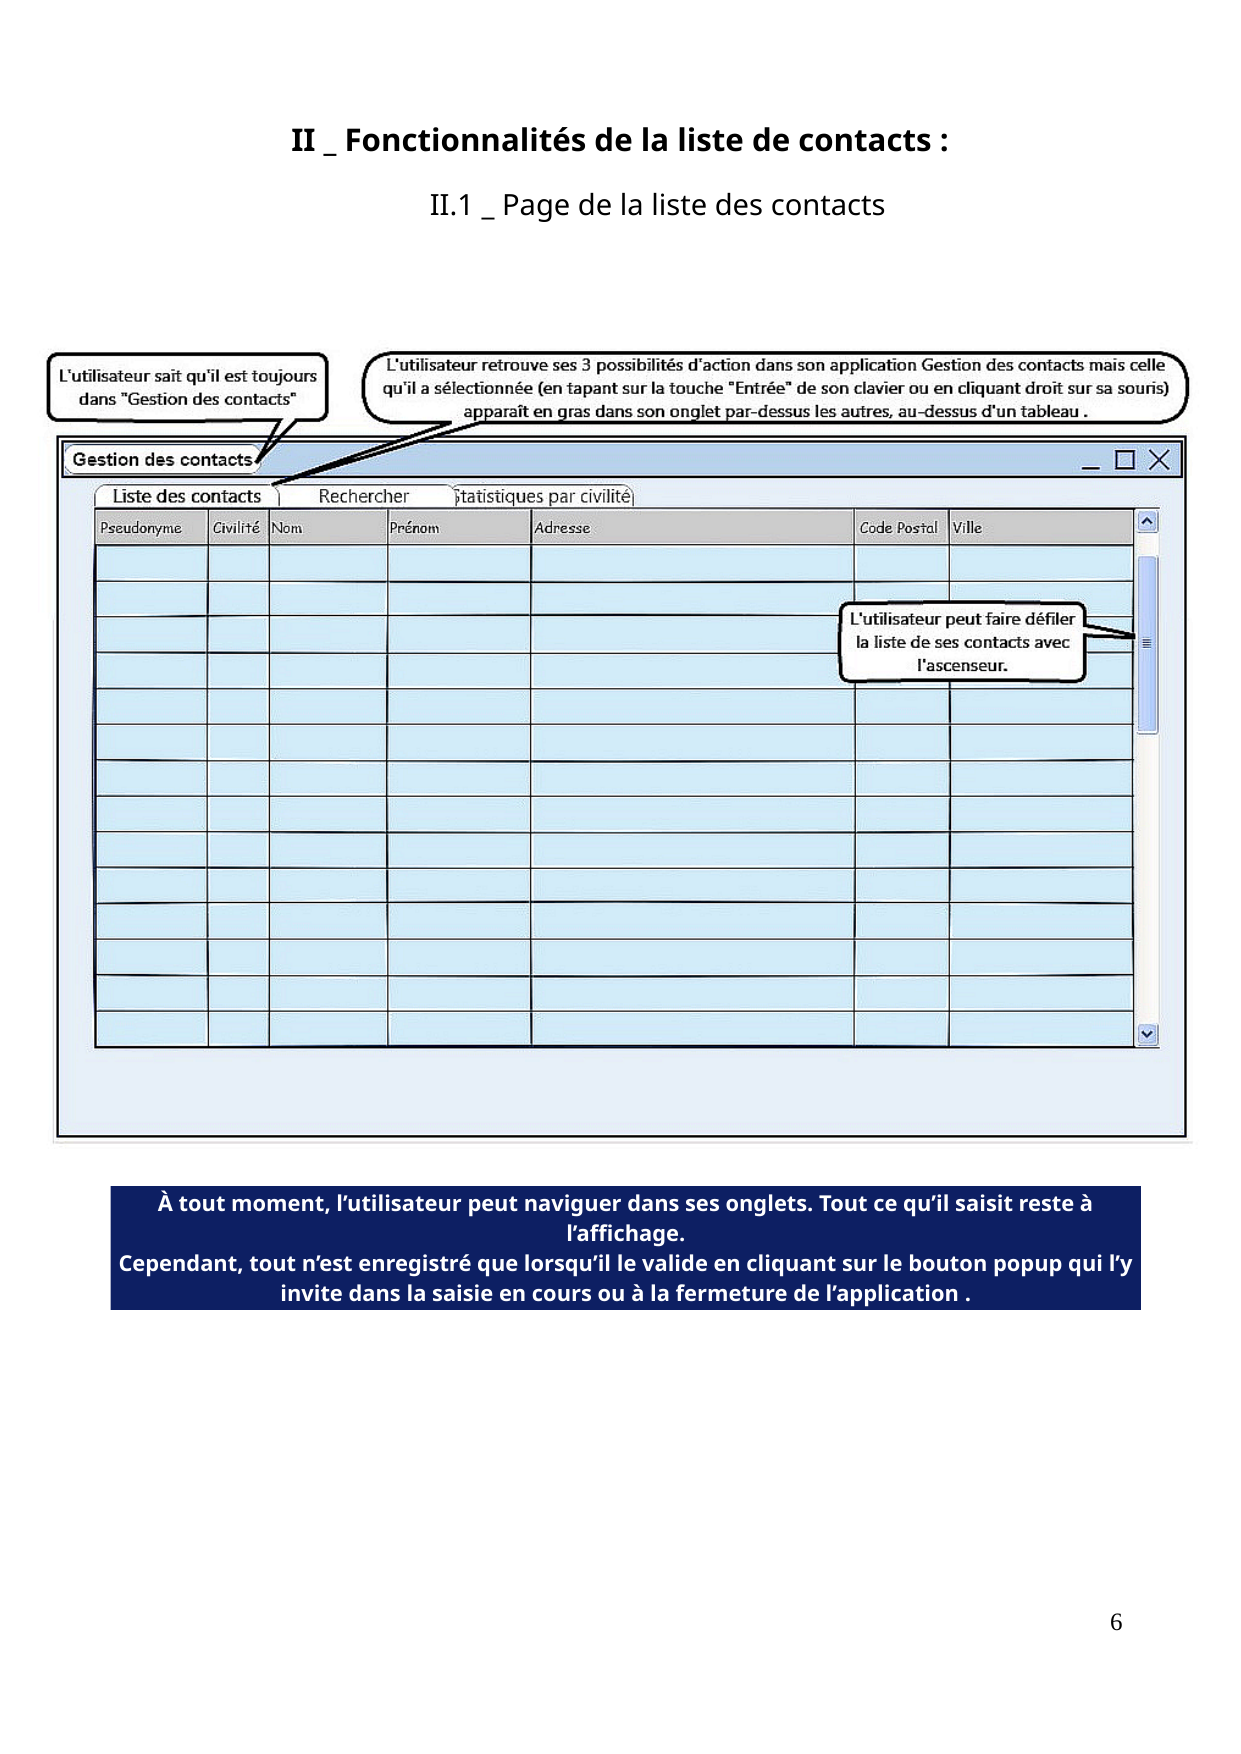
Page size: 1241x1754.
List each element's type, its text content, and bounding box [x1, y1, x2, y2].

subtitle II.1 _ Page de la liste des contacts [193, 184, 1122, 223]
picture [37, 340, 1204, 1149]
subtitle II _ Fonctionnalités de la liste de contacts : [118, 118, 1122, 161]
